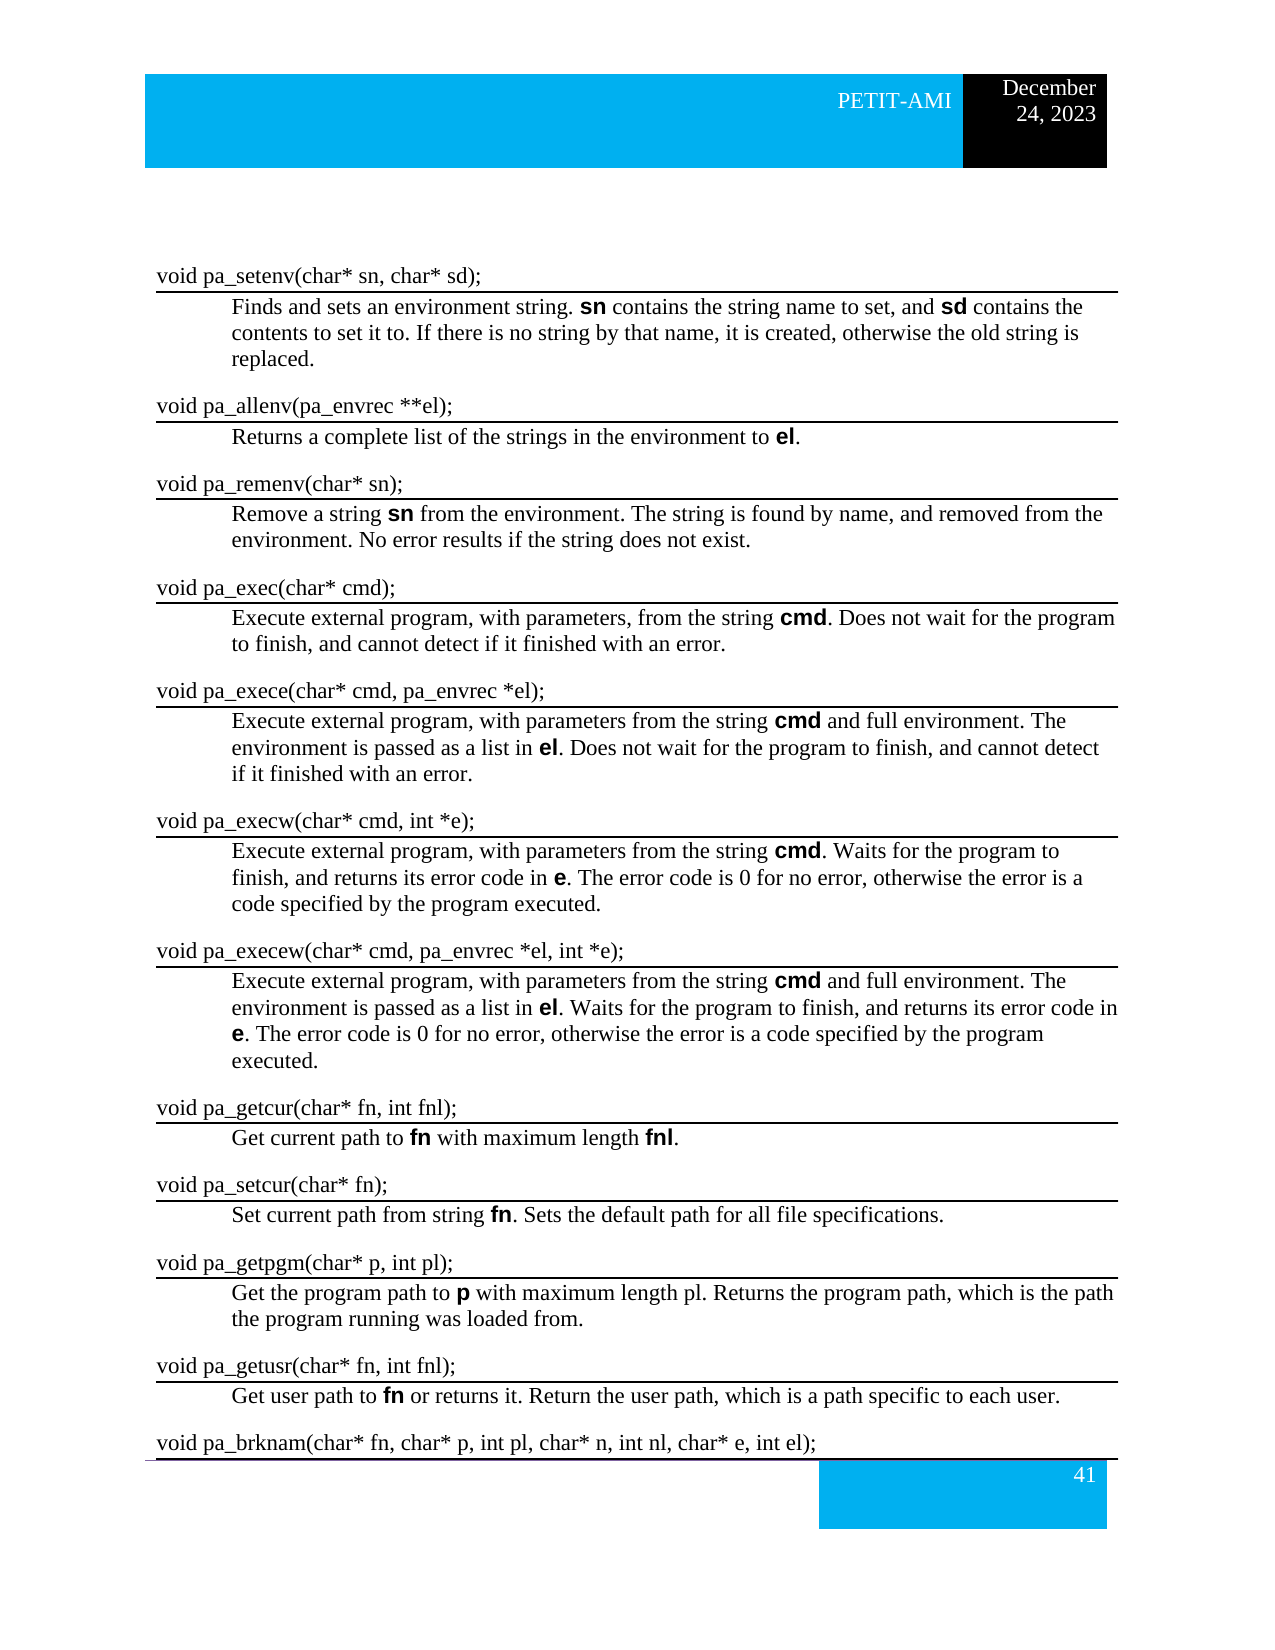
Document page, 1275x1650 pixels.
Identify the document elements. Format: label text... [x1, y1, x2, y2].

text void pa_setcur(char* fn); [156, 1171, 1118, 1200]
text Returns a complete list of the strings in the environment to el. [231, 423, 1118, 449]
text void pa_exec(char* cmd); [156, 573, 1118, 602]
text Execute external program, with parameters, from the string cmd. Does not wait for the program to finish, and cannot detect if it finished with an error. [231, 604, 1118, 656]
text void pa_getusr(char* fn, int fnl); [156, 1352, 1118, 1381]
text Execute external program, with parameters from the string cmd and full environment. The environment is passed as a list in el. Does not wait for the program to finish, and cannot detect if it finished with an error. [231, 708, 1118, 786]
text Set current path from string fn. Sets the default path for all file specifications. [231, 1202, 1118, 1228]
text Execute external program, with parameters from the string cmd and full environment. The environment is passed as a list in el. Waits for the program to finish, and returns its error code in e. The error code is 0 for no error, otherwise the error is a code specified by the program executed. [231, 968, 1118, 1073]
text Get current path to fn with maximum length fnl. [231, 1124, 1118, 1150]
text void pa_brknam(char* fn, char* p, int pl, char* n, int nl, char* e, int el); [156, 1429, 1118, 1458]
text Remove a string sn from the environment. The string is found by name, and removed from the environment. No error results if the string does not exist. [231, 500, 1118, 553]
text void pa_allenv(pa_envrec **el); [156, 393, 1118, 421]
text void pa_execw(char* cmd, int *e); [156, 807, 1118, 836]
text void pa_remenv(char* sn); [156, 470, 1118, 498]
text Get user path to fn or returns it. Return the user path, which is a path specific to each user. [231, 1383, 1118, 1409]
text Get the program path to p with maximum length pl. Returns the program path, which is the path the program running was loaded from. [231, 1279, 1118, 1331]
text void pa_setenv(char* sn, char* sd); [156, 263, 1118, 291]
text void pa_getcur(char* fn, int fnl); [156, 1094, 1118, 1122]
text void pa_exece(char* cmd, pa_envrec *el); [156, 677, 1118, 706]
text Finds and sets an environment string. sn contains the string name to set, and sd contains the contents to set it to. If there is no string by that name, it is created, otherwise the old string is replaced. [231, 293, 1118, 372]
text void pa_execew(char* cmd, pa_envrec *el, int *e); [156, 937, 1118, 966]
text void pa_getpgm(char* p, int pl); [156, 1248, 1118, 1277]
text Execute external program, with parameters from the string cmd. Waits for the program to finish, and returns its error code in e. The error code is 0 for no error, otherwise the error is a code specified by the program executed. [231, 838, 1118, 917]
